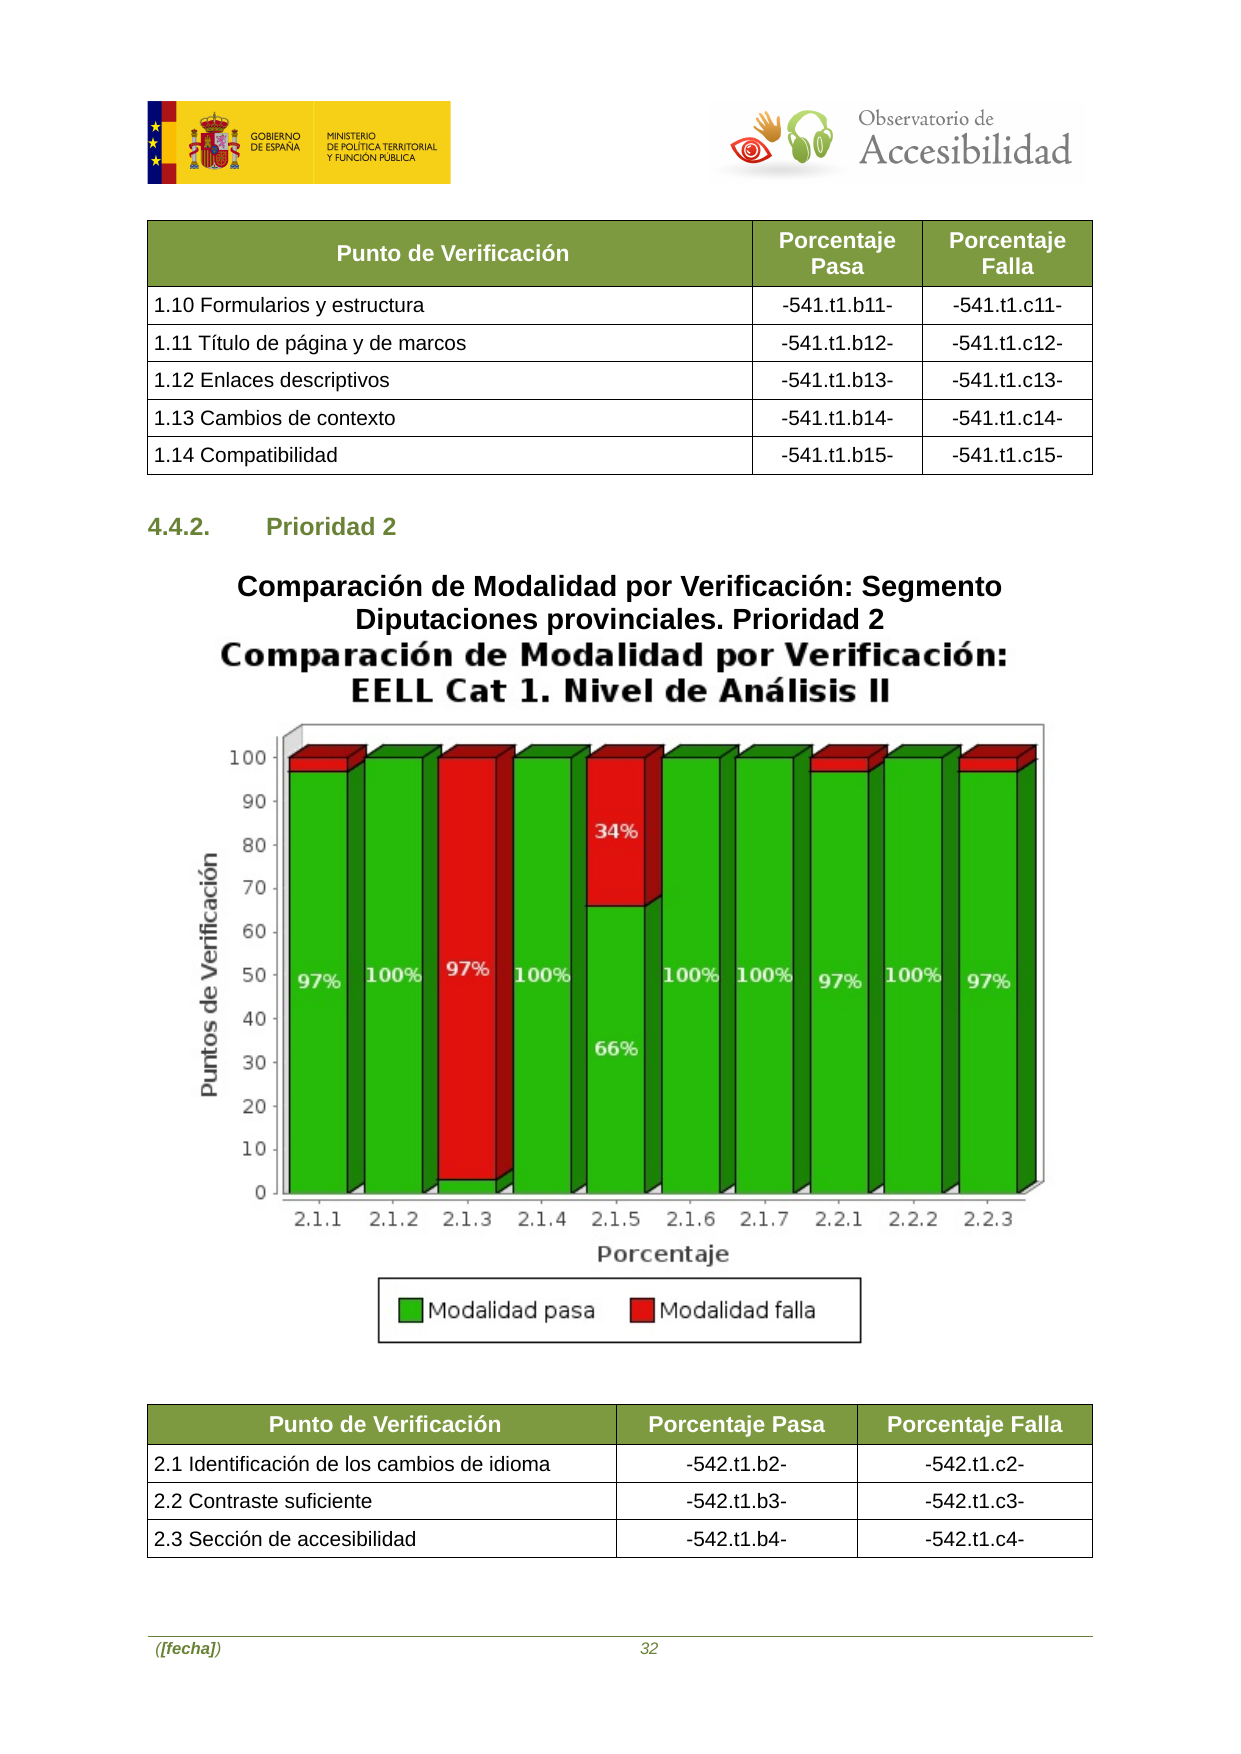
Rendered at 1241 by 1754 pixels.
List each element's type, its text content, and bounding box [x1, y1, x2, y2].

table_cell 2.3 Sección de accesibilidad [148, 1520, 616, 1557]
table_cell -541.t1.b15- [753, 437, 922, 473]
table_cell 2.2 Contraste suficiente [148, 1483, 616, 1519]
table_cell 1.11 Título de página y de marcos [148, 325, 752, 361]
table_cell -541.t1.b13- [753, 362, 922, 398]
table_cell -541.t1.c11- [923, 287, 1092, 323]
table_header Porcentaje Pasa [753, 221, 922, 286]
picture [147, 101, 451, 184]
table_cell -542.t1.b4- [617, 1520, 857, 1557]
table_cell -541.t1.c13- [923, 362, 1092, 398]
table_header Porcentaje Falla [923, 221, 1092, 286]
table_cell 1.14 Compatibilidad [148, 437, 752, 473]
table_cell -541.t1.b12- [753, 325, 922, 361]
picture [710, 101, 1086, 184]
table_cell 1.12 Enlaces descriptivos [148, 362, 752, 398]
table_header Punto de Verificación [148, 1405, 616, 1444]
table_cell -541.t1.b11- [753, 287, 922, 323]
text Comparación de Modalidad por Verificación: Segmento Diputaciones provinciales. Prioridad 2 [148, 568, 1092, 636]
table_cell -541.t1.b14- [753, 400, 922, 436]
table_cell -541.t1.c14- [923, 400, 1092, 436]
table_header Porcentaje Falla [858, 1405, 1092, 1444]
table_cell -541.t1.c15- [923, 437, 1092, 473]
table_header Punto de Verificación [148, 221, 752, 286]
table_cell -541.t1.c12- [923, 325, 1092, 361]
table_cell 1.10 Formularios y estructura [148, 287, 752, 323]
table_header Porcentaje Pasa [617, 1405, 857, 1444]
table_cell -542.t1.c3- [858, 1483, 1092, 1519]
table_cell -542.t1.c4- [858, 1520, 1092, 1557]
picture [178, 635, 1062, 1345]
table_cell 1.13 Cambios de contexto [148, 400, 752, 436]
table_cell -542.t1.c2- [858, 1445, 1092, 1482]
table_cell 2.1 Identificación de los cambios de idioma [148, 1445, 616, 1482]
table_cell -542.t1.b3- [617, 1483, 857, 1519]
subtitle Prioridad 2 [148, 512, 1092, 541]
table_cell -542.t1.b2- [617, 1445, 857, 1482]
